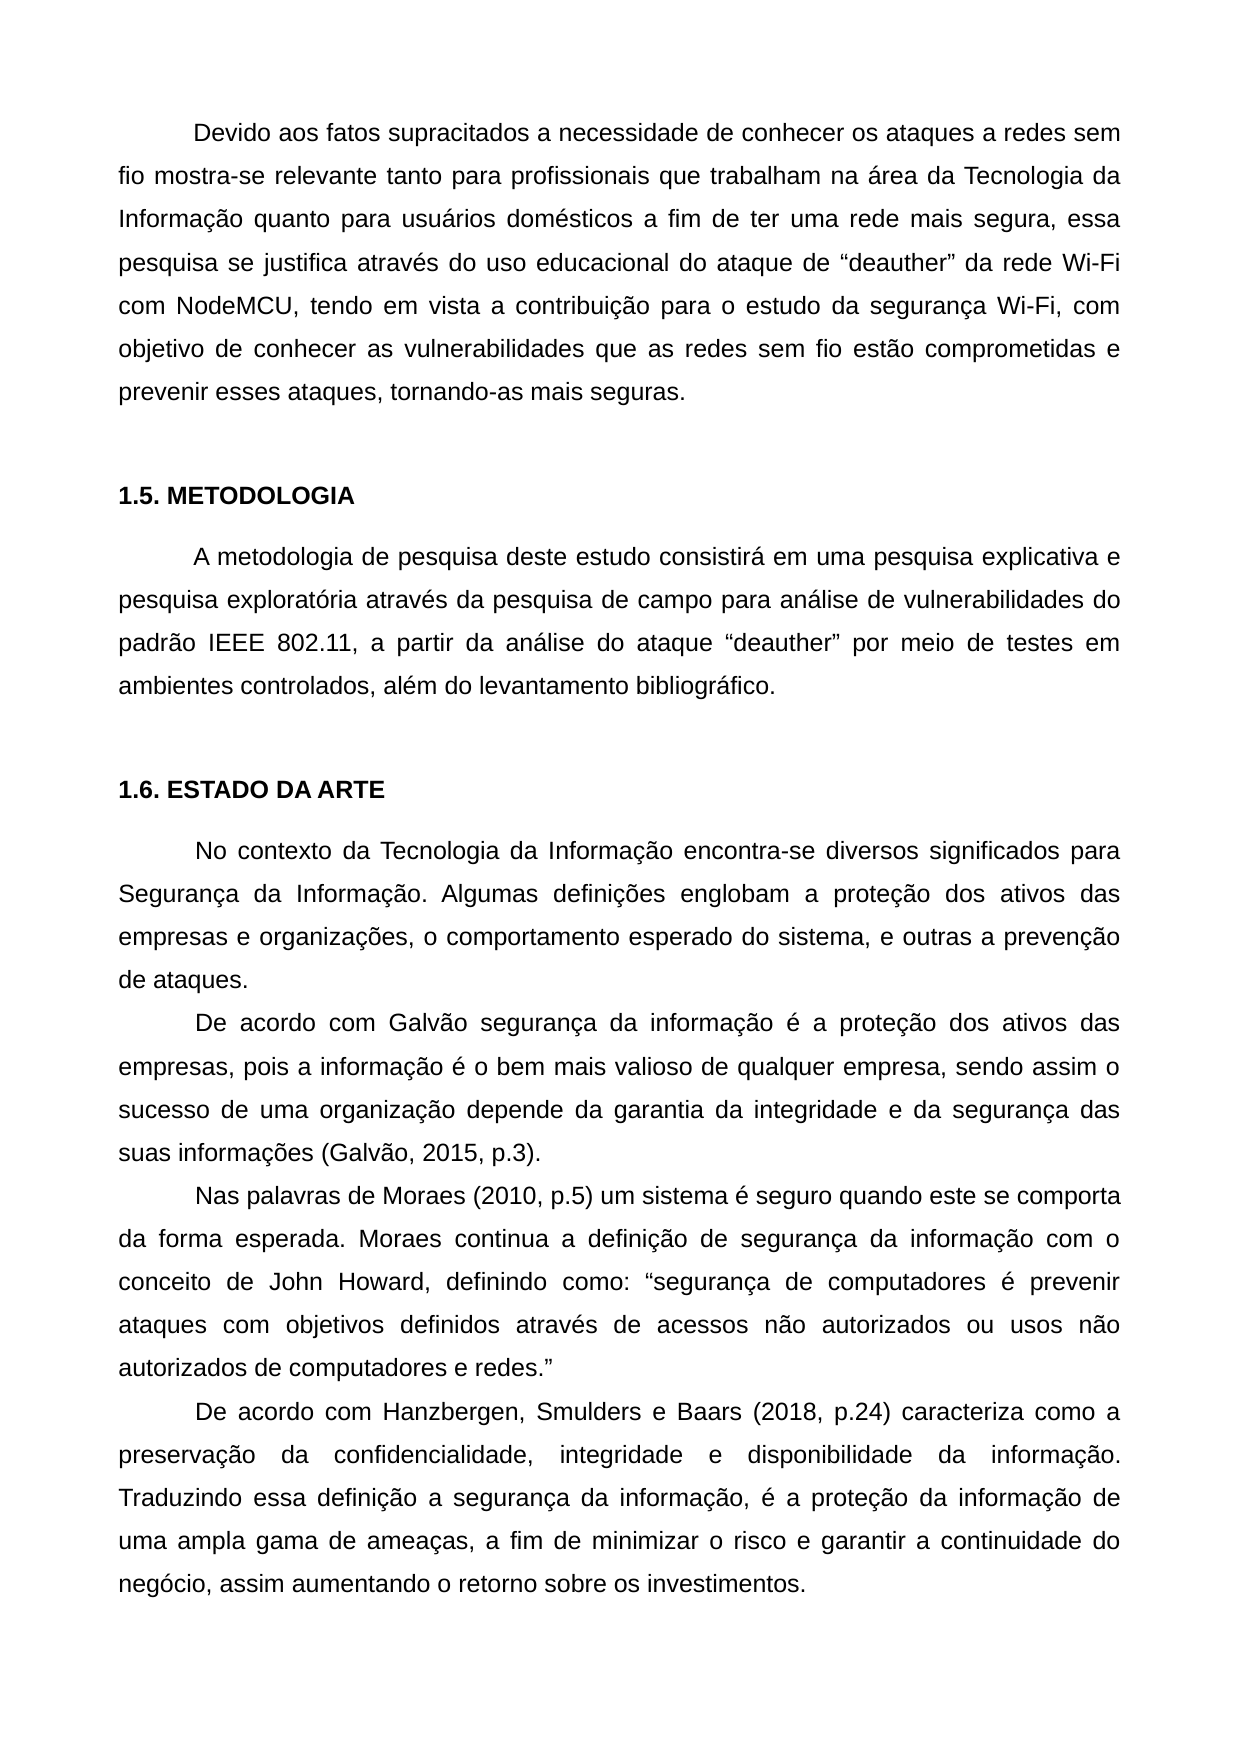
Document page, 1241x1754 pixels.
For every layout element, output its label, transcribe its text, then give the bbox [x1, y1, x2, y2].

text Nas palavras de Moraes (2010, p.5) um sistema é seguro quando este se comporta da forma esperada. Moraes continua a definição de segurança da informação com o conceito de John Howard, definindo como: “segurança de computadores é prevenir ataques com objetivos definidos através de acessos não autorizados ou usos não autorizados de computadores e redes.” [118, 1181, 1122, 1382]
text Devido aos fatos supracitados a necessidade de conhecer os ataques a redes sem fio mostra-se relevante tanto para profissionais que trabalham na área da Tecnologia da Informação quanto para usuários domésticos a fim de ter uma rede mais segura, essa pesquisa se justifica através do uso educacional do ataque de “deauther” da rede Wi-Fi com NodeMCU, tendo em vista a contribuição para o estudo da segurança Wi-Fi, com objetivo de conhecer as vulnerabilidades que as redes sem fio estão comprometidas e prevenir esses ataques, tornando-as mais seguras. [118, 118, 1122, 406]
text De acordo com Galvão segurança da informação é a proteção dos ativos das empresas, pois a informação é o bem mais valioso de qualquer empresa, sendo assim o sucesso de uma organização depende da garantia da integridade e da segurança das suas informações (Galvão, 2015, p.3). [118, 1008, 1122, 1166]
text No contexto da Tecnologia da Informação encontra-se diversos significados para Segurança da Informação. Algumas definições englobam a proteção dos ativos das empresas e organizações, o comportamento esperado do sistema, e outras a prevenção de ataques. [118, 836, 1122, 994]
text A metodologia de pesquisa deste estudo consistirá em uma pesquisa explicativa e pesquisa exploratória através da pesquisa de campo para análise de vulnerabilidades do padrão IEEE 802.11, a partir da análise do ataque “deauther” por meio de testes em ambientes controlados, além do levantamento bibliográfico. [118, 542, 1122, 700]
text De acordo com Hanzbergen, Smulders e Baars (2018, p.24) caracteriza como a preservação da confidencialidade, integridade e disponibilidade da informação. Traduzindo essa definição a segurança da informação, é a proteção da informação de uma ampla gama de ameaças, a fim de minimizar o risco e garantir a continuidade do negócio, assim aumentando o retorno sobre os investimentos. [118, 1396, 1122, 1598]
subtitle 1.5. METODOLOGIA [118, 481, 1122, 509]
subtitle 1.6. ESTADO DA ARTE [118, 775, 1122, 804]
